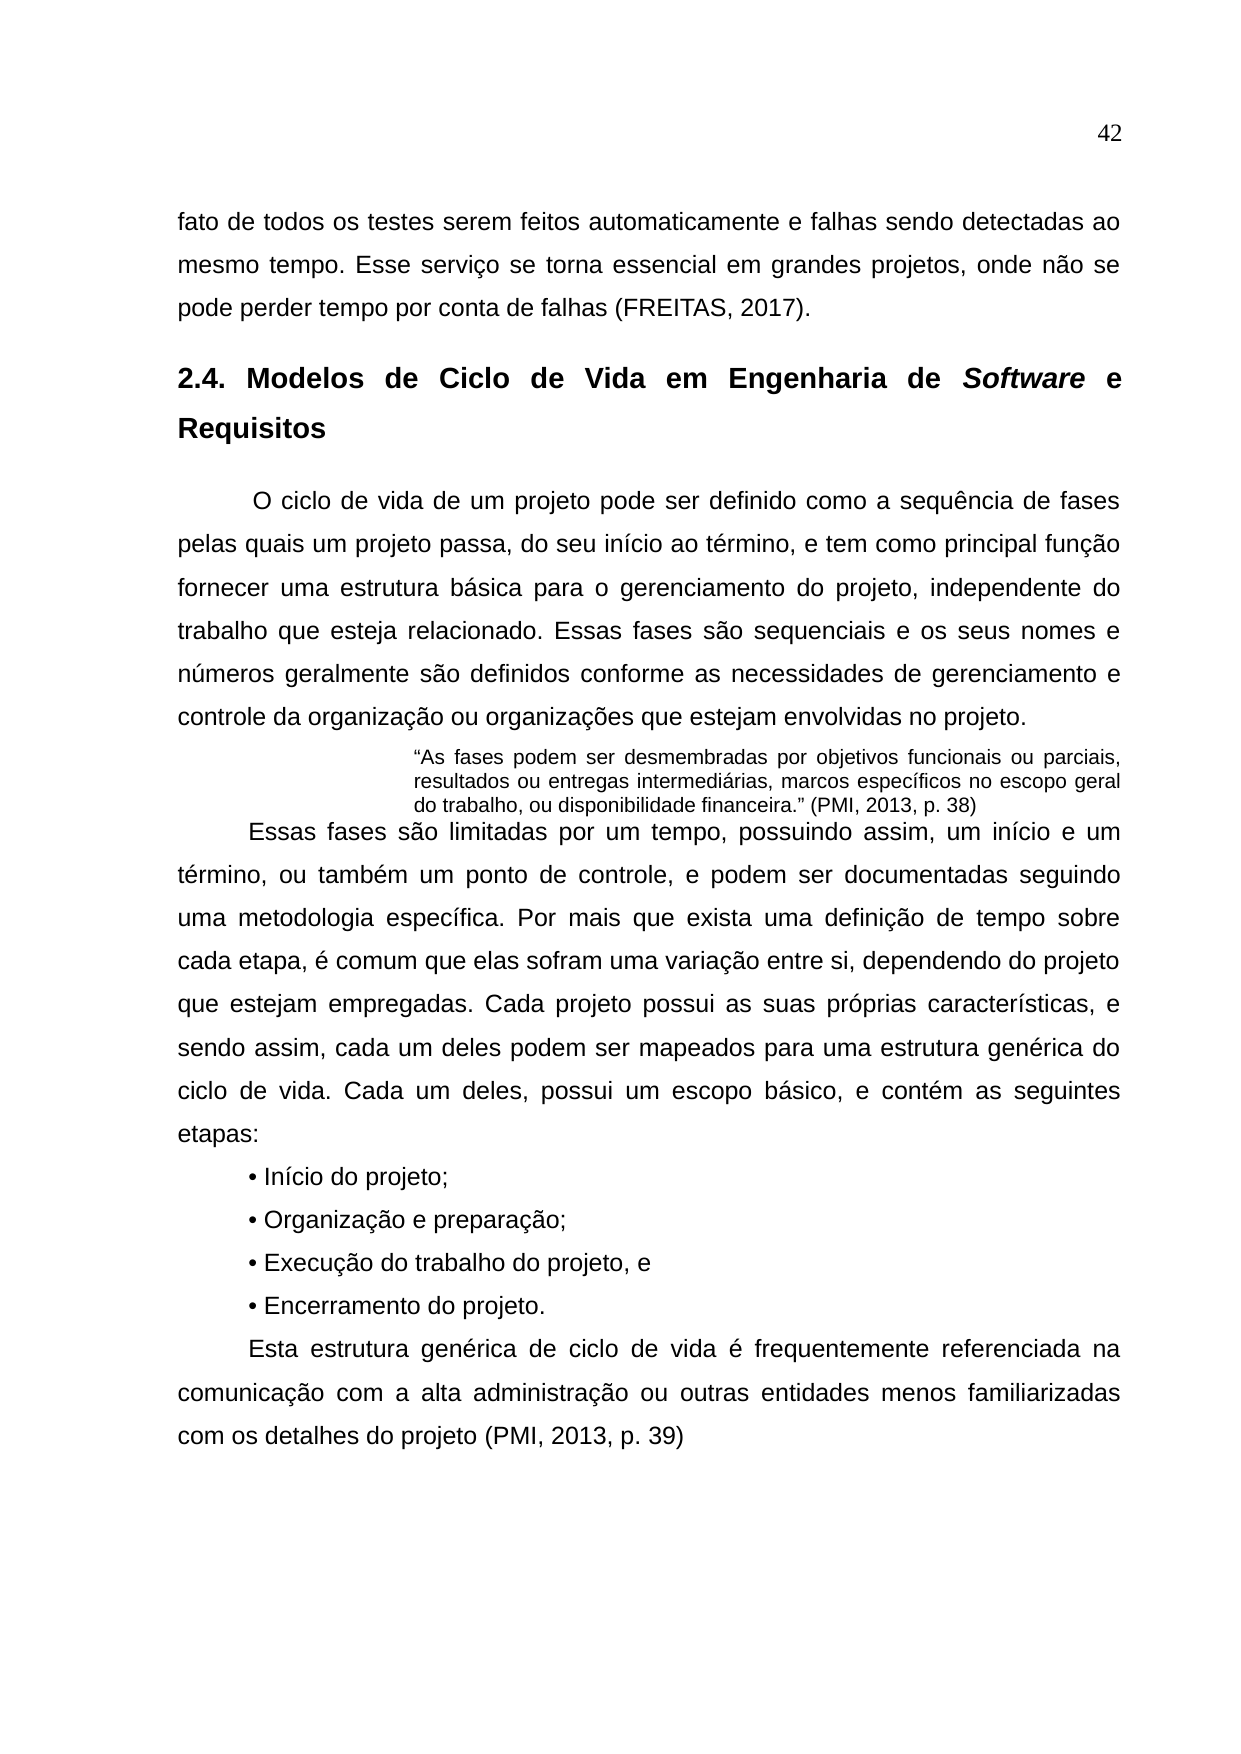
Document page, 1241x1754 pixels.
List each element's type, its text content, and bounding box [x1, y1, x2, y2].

subtitle 2.4. Modelos de Ciclo de Vida em Engenharia de Software e Requisitos [177, 361, 1122, 445]
text • Execução do trabalho do projeto, e [177, 1248, 1122, 1277]
text • Início do projeto; [177, 1162, 1122, 1191]
text “As fases podem ser desmembradas por objetivos funcionais ou parciais, resultados ou entregas intermediárias, marcos específicos no escopo geral do trabalho, ou disponibilidade financeira.” (PMI, 2013, p. 38) [413, 745, 1122, 817]
text • Encerramento do projeto. [177, 1291, 1122, 1320]
text Essas fases são limitadas por um tempo, possuindo assim, um início e um término, ou também um ponto de controle, e podem ser documentadas seguindo uma metodologia específica. Por mais que exista uma definição de tempo sobre cada etapa, é comum que elas sofram uma variação entre si, dependendo do projeto que estejam empregadas. Cada projeto possui as suas próprias características, e sendo assim, cada um deles podem ser mapeados para uma estrutura genérica do ciclo de vida. Cada um deles, possui um escopo básico, e contém as seguintes etapas: [177, 817, 1122, 1147]
text fato de todos os testes serem feitos automaticamente e falhas sendo detectadas ao mesmo tempo. Esse serviço se torna essencial em grandes projetos, onde não se pode perder tempo por conta de falhas (FREITAS, 2017). [177, 207, 1122, 322]
text Esta estrutura genérica de ciclo de vida é frequentemente referenciada na comunicação com a alta administração ou outras entidades menos familiarizadas com os detalhes do projeto (PMI, 2013, p. 39) [177, 1334, 1122, 1449]
text • Organização e preparação; [177, 1205, 1122, 1234]
text O ciclo de vida de um projeto pode ser definido como a sequência de fases pelas quais um projeto passa, do seu início ao término, e tem como principal função fornecer uma estrutura básica para o gerenciamento do projeto, independente do trabalho que esteja relacionado. Essas fases são sequenciais e os seus nomes e números geralmente são definidos conforme as necessidades de gerenciamento e controle da organização ou organizações que estejam envolvidas no projeto. [177, 486, 1122, 731]
